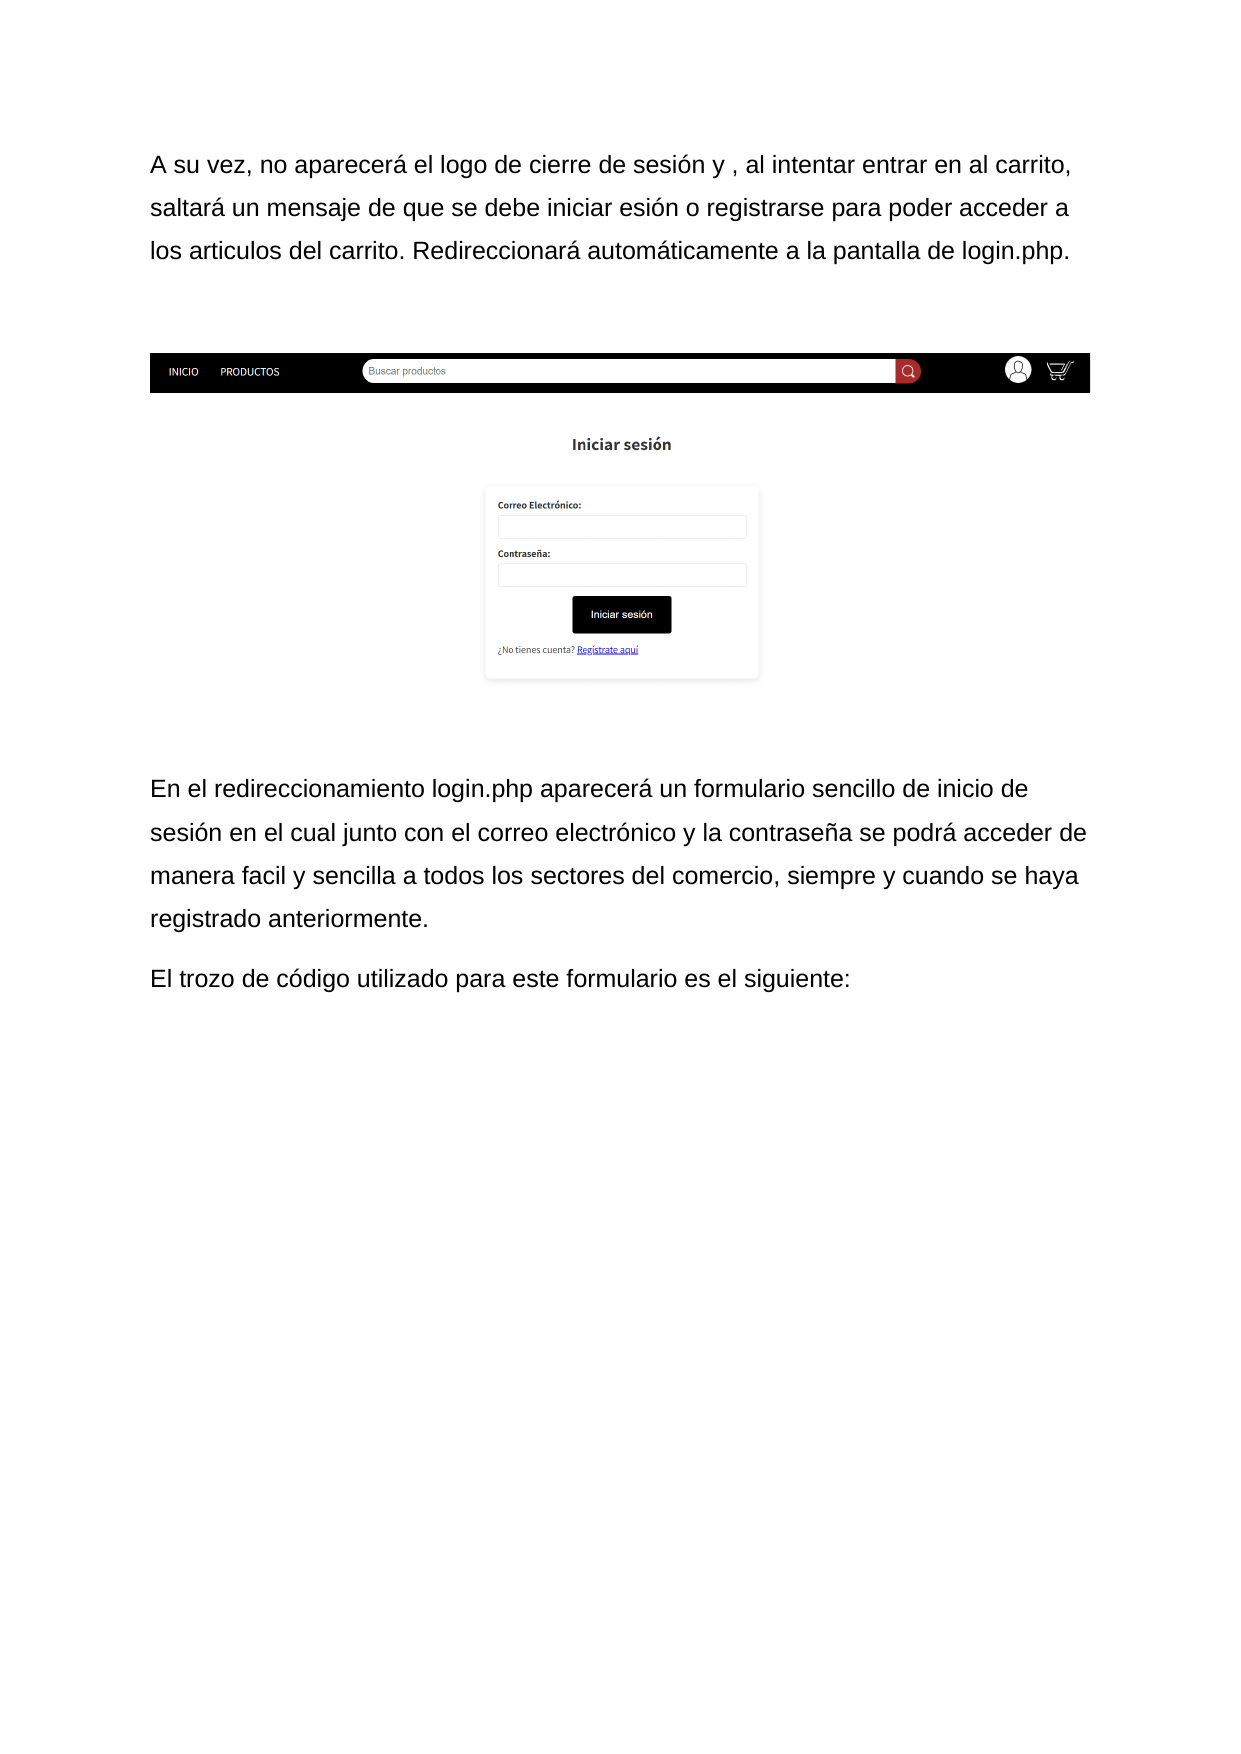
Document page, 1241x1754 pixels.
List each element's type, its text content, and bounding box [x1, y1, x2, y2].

text A su vez, no aparecerá el logo de cierre de sesión y , al intentar entrar en al carrito, saltará un mensaje de que se debe iniciar esión o registrarse para poder acceder a los articulos del carrito. Redireccionará automáticamente a la pantalla de login.php. [150, 150, 1090, 265]
picture [150, 353, 1091, 731]
text El trozo de código utilizado para este formulario es el siguiente: [150, 963, 1090, 992]
text En el redireccionamiento login.php aparecerá un formulario sencillo de inicio de sesión en el cual junto con el correo electrónico y la contraseña se podrá acceder de manera facil y sencilla a todos los sectores del comercio, siempre y cuando se haya registrado anteriormente. [150, 731, 1090, 932]
